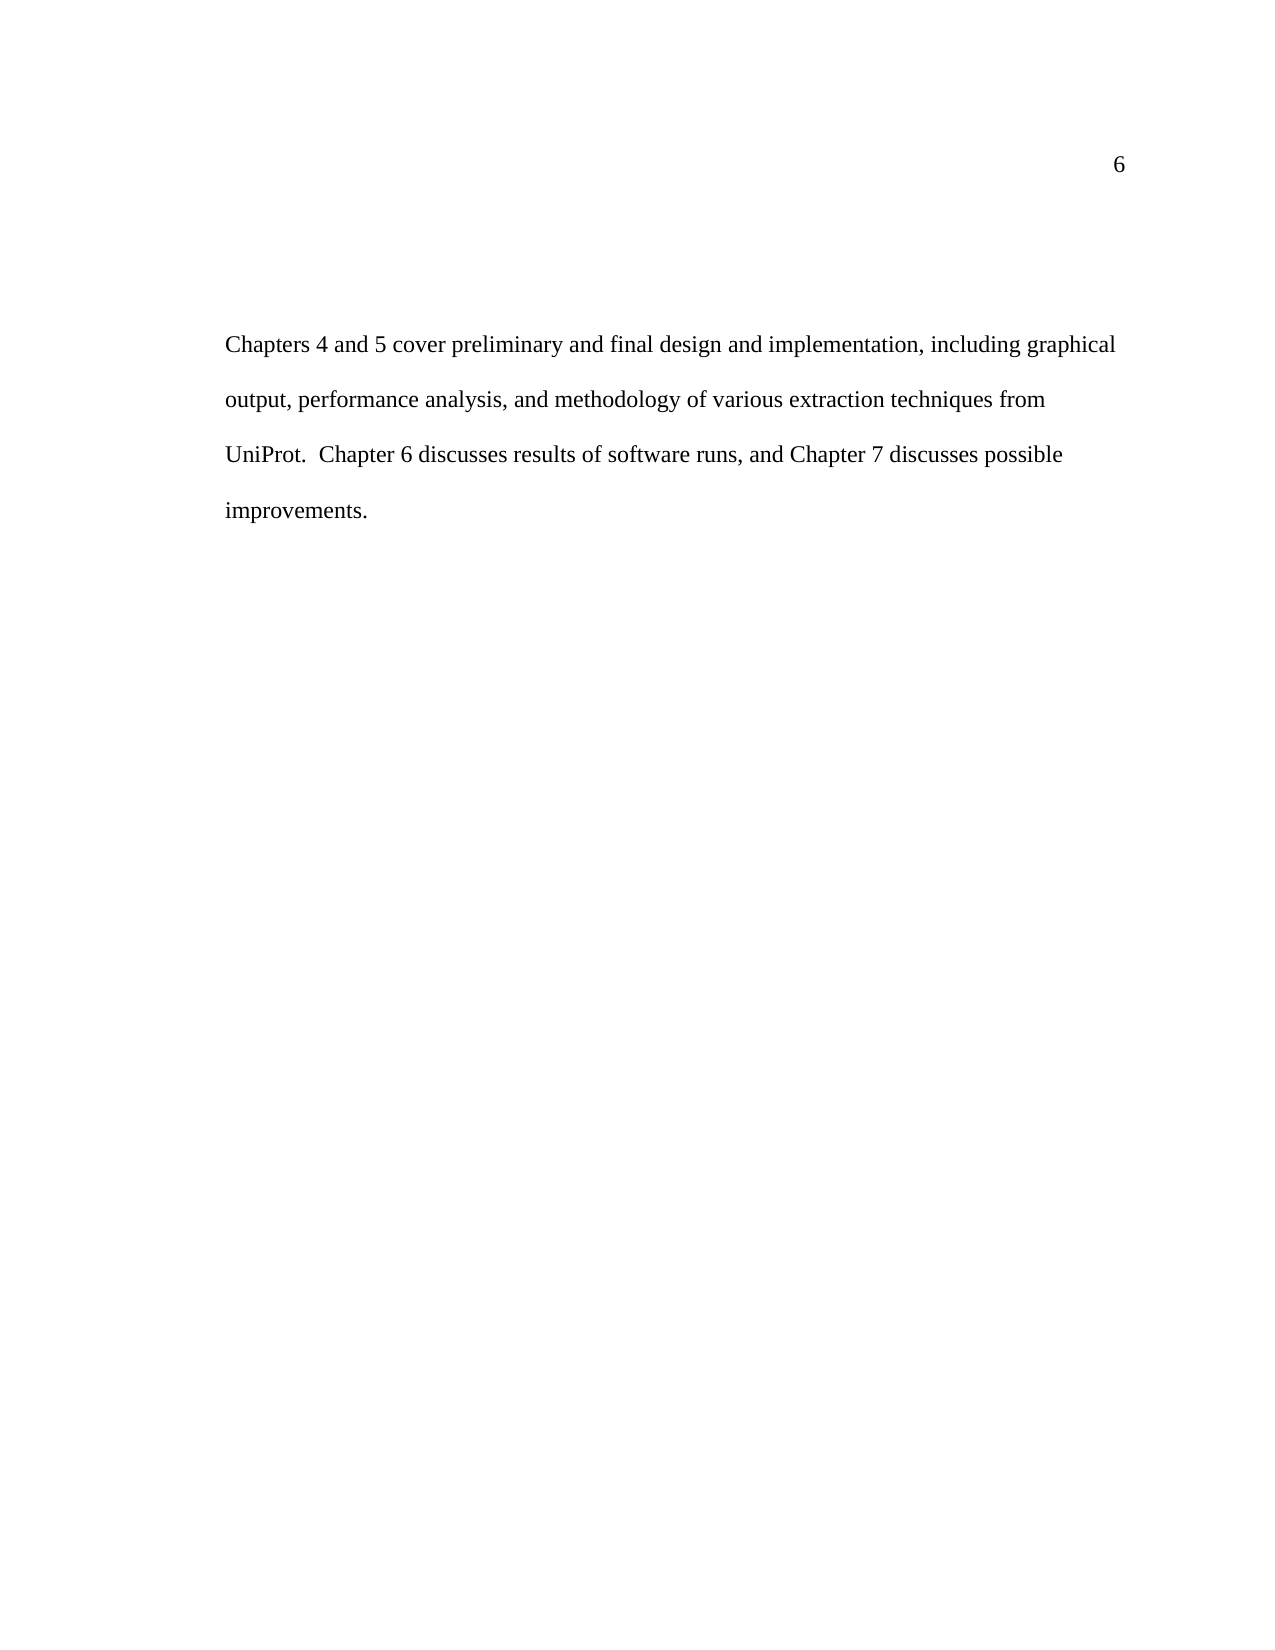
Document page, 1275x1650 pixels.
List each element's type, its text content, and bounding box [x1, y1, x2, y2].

text Chapters 4 and 5 cover preliminary and final design and implementation, including graphical output, performance analysis, and methodology of various extraction techniques from UniProt. Chapter 6 discusses results of software runs, and Chapter 7 discusses possible improvements. [225, 330, 1125, 523]
